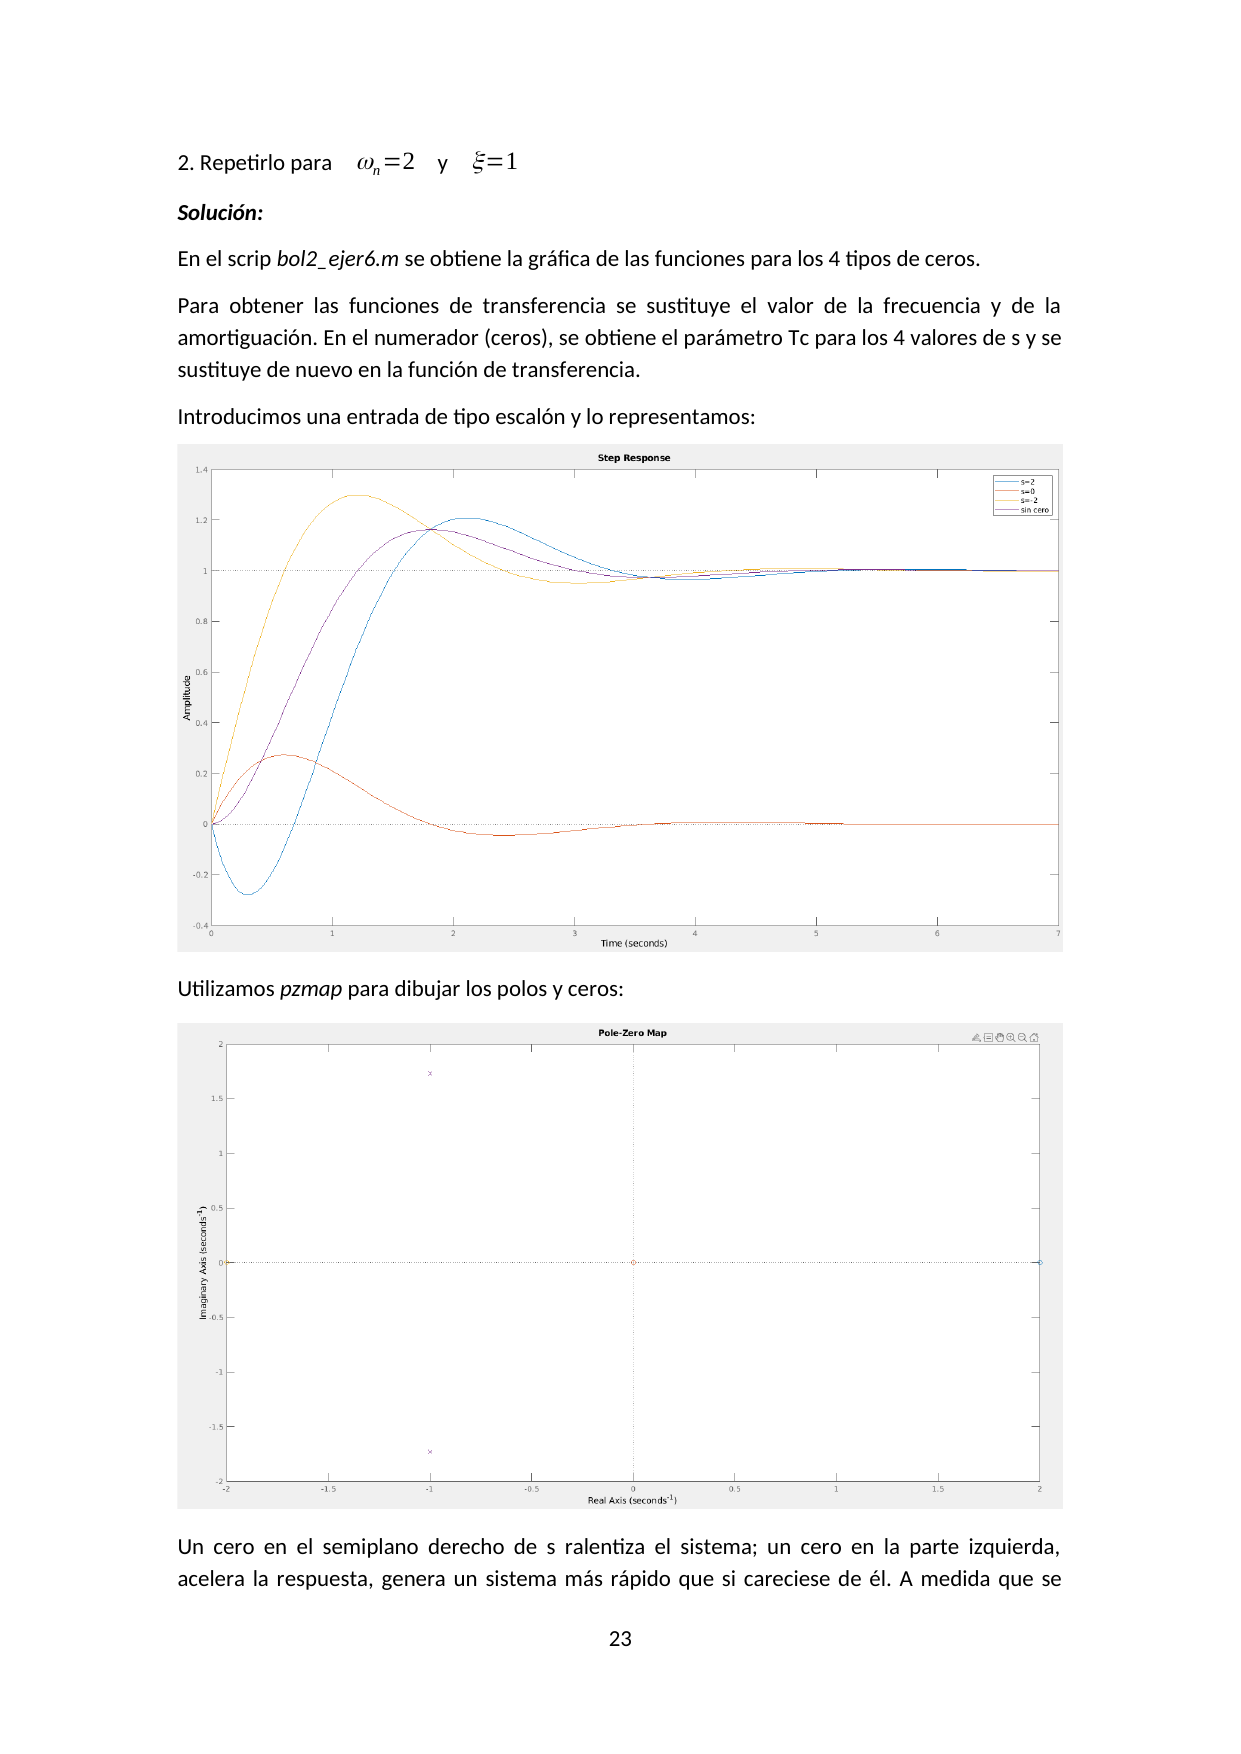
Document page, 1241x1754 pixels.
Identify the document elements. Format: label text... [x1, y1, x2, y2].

picture [177, 444, 1063, 952]
text Utilizamos pzmap para dibujar los polos y ceros: [177, 952, 1063, 1002]
text En el scrip bol2_ejer6.m se obtiene la gráfica de las funciones para los 4 tipos de ceros. [177, 244, 1063, 272]
text Solución: [177, 198, 1063, 226]
text Un cero en el semiplano derecho de s ralentiza el sistema; un cero en la parte izquierda, acelera la respuesta, genera un sistema más rápido que si careciese de él. A medida que se [177, 1509, 1063, 1592]
picture [177, 1023, 1063, 1509]
text 2. Repetirlo para y [177, 148, 1063, 179]
text Para obtener las funciones de transferencia se sustituye el valor de la frecuencia y de la amortiguación. En el numerador (ceros), se obtiene el parámetro Tc para los 4 valores de s y se sustituye de nuevo en la función de transferencia. [177, 291, 1063, 384]
text Introducimos una entrada de tipo escalón y lo representamos: [177, 402, 1063, 430]
